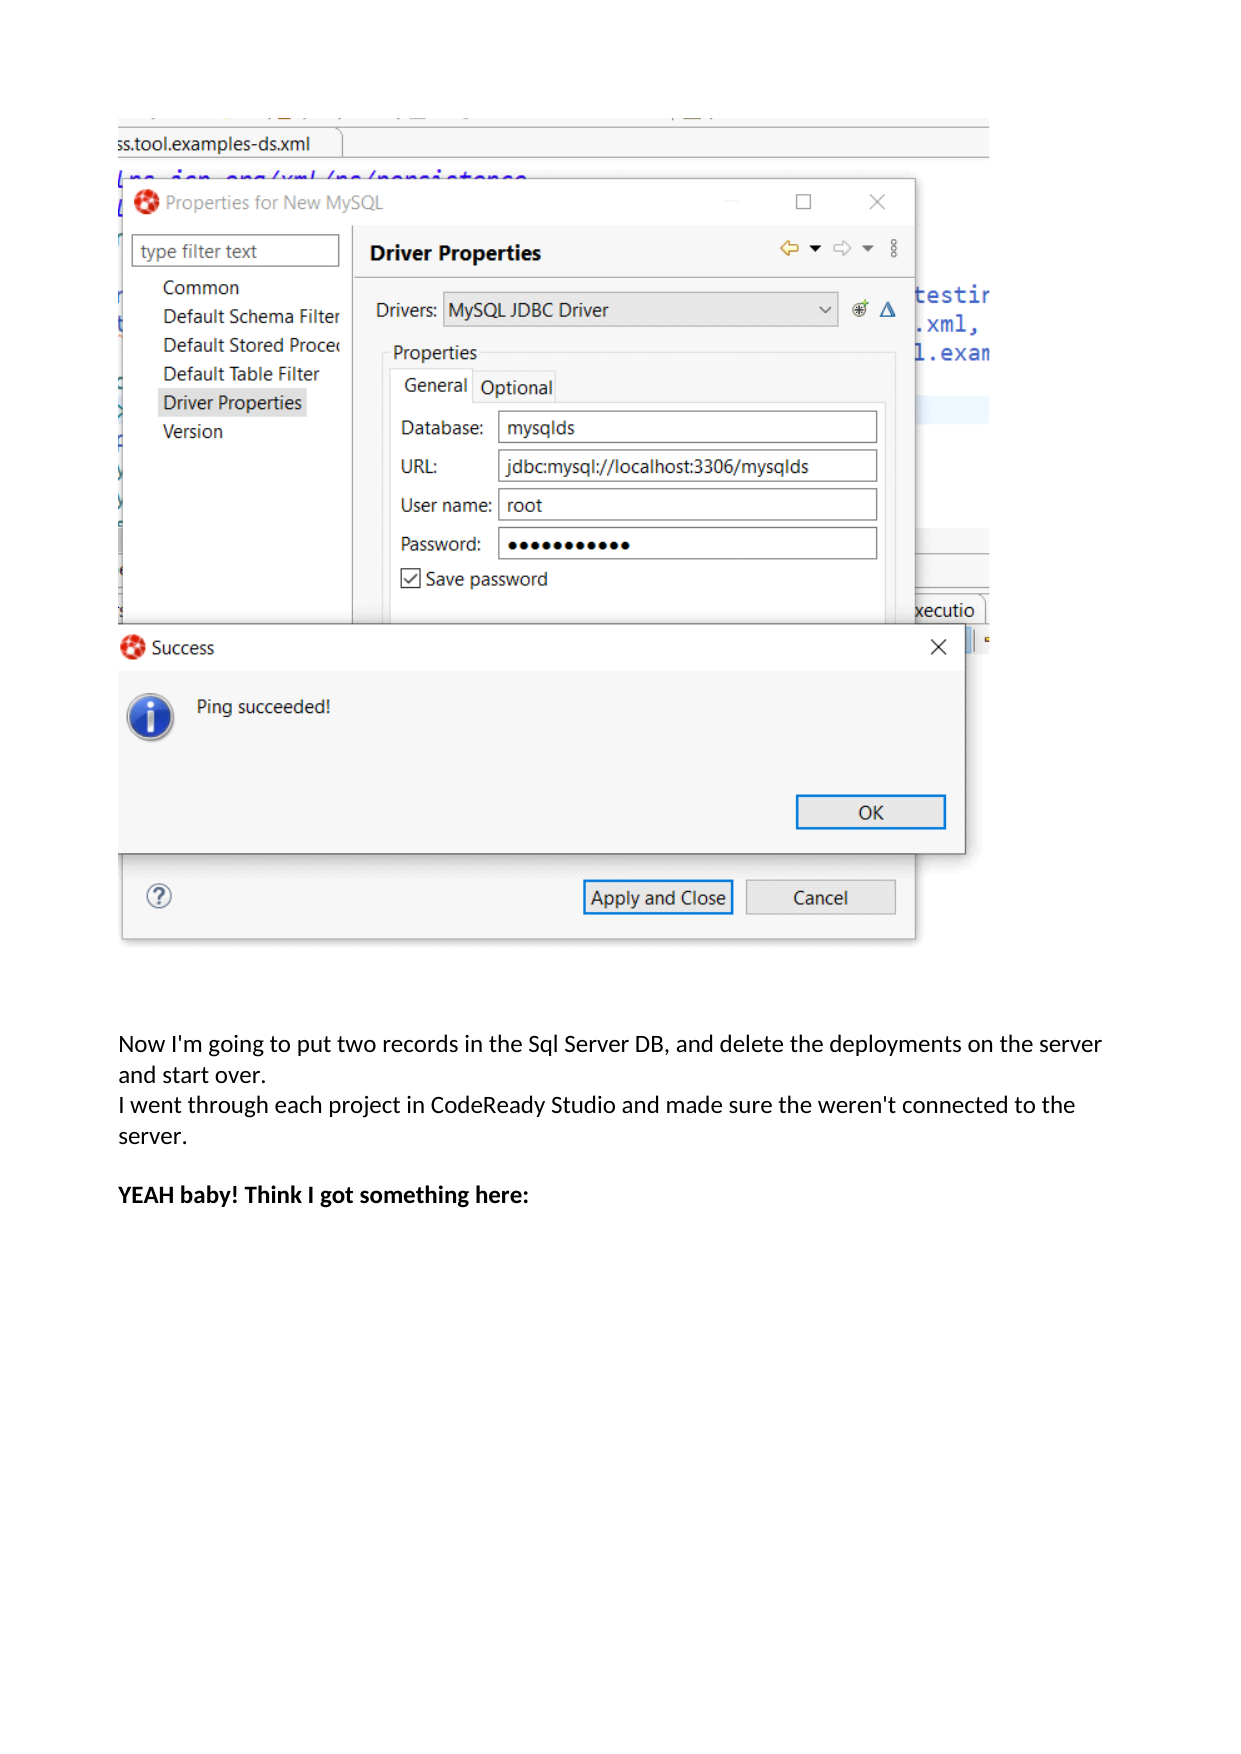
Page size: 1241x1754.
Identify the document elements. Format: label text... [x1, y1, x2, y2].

text Now I'm going to put two records in the Sql Server DB, and delete the deployments on the server and start over. [118, 1029, 1122, 1090]
text YEAH baby! Think I got something here: [118, 1179, 1122, 1209]
text I went through each project in CodeReady Studio and made sure the weren't connected to the server. [118, 1090, 1122, 1151]
